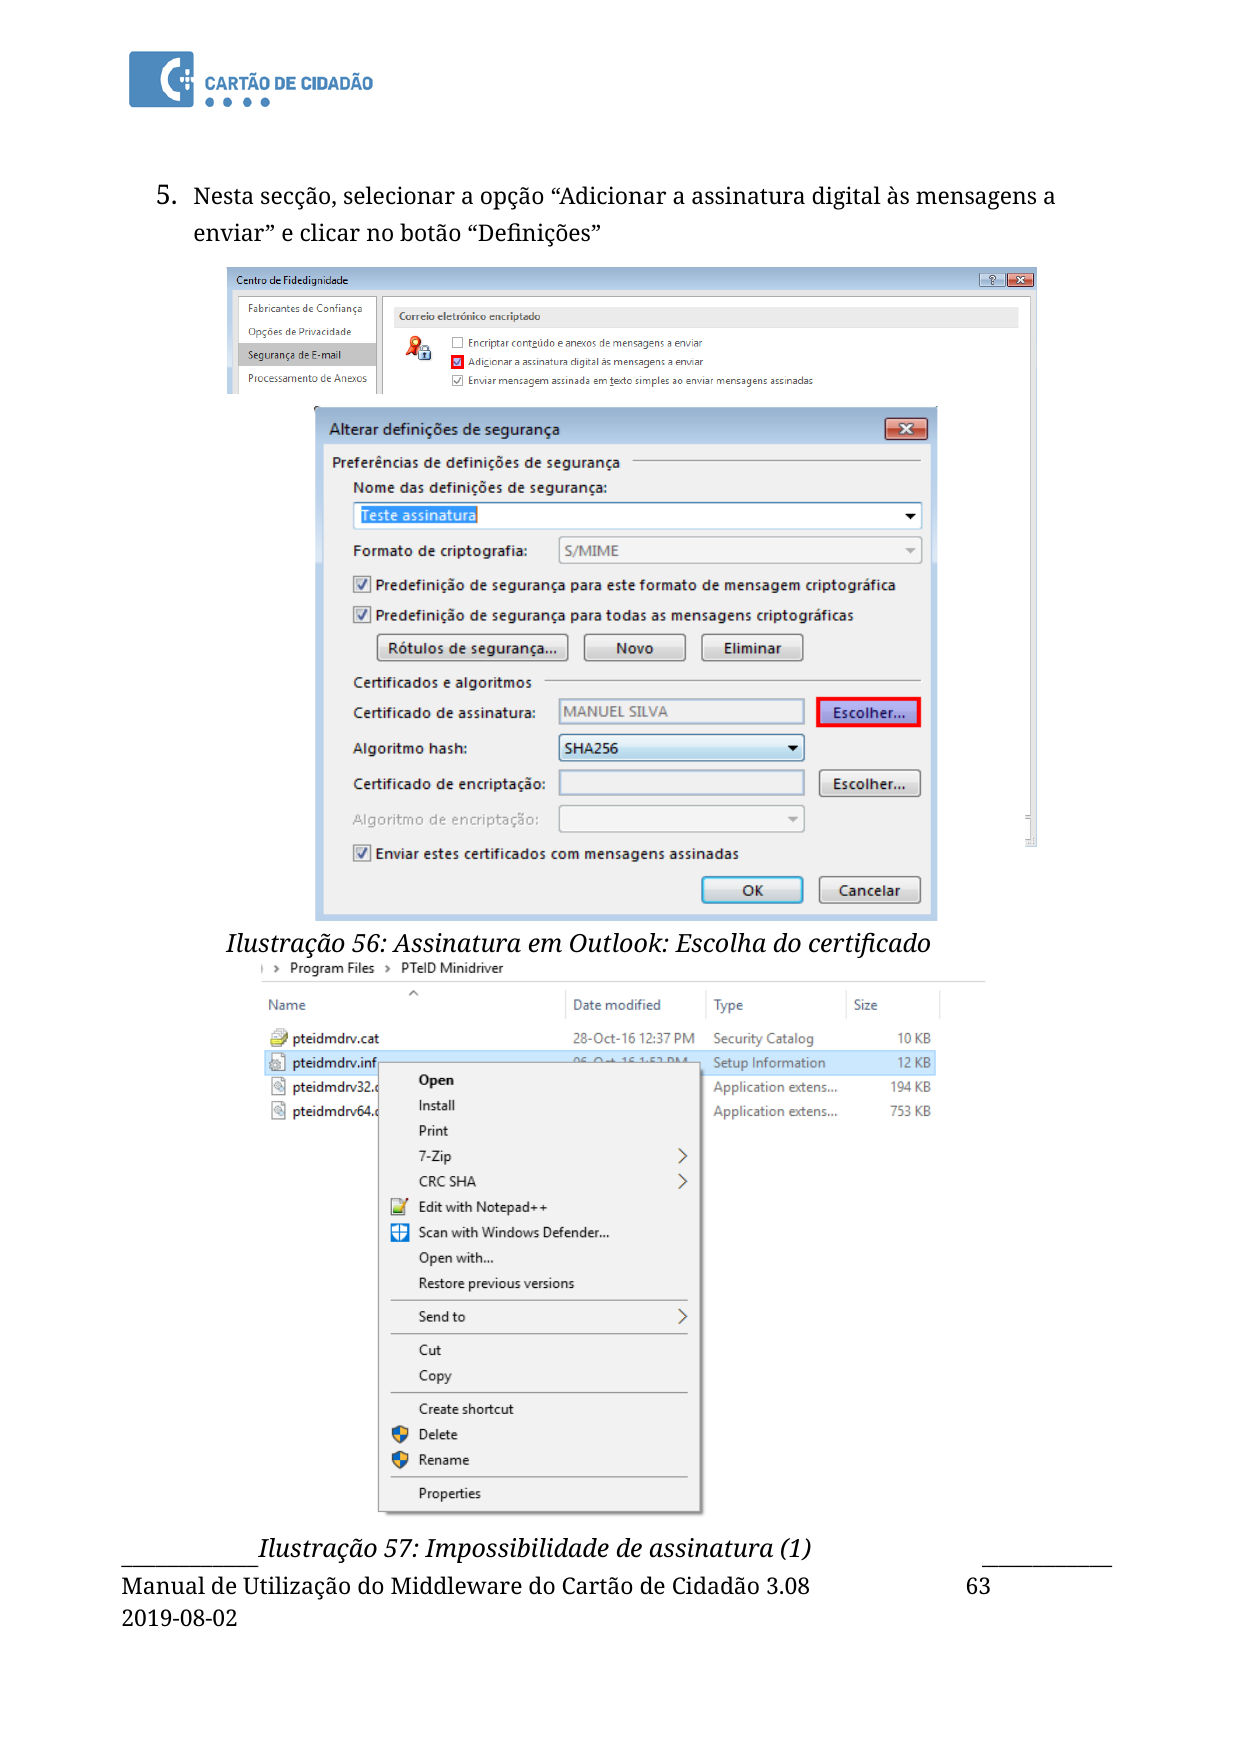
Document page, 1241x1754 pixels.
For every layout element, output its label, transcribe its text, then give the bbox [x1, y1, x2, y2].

list Ilustração 56: Assinatura em Outlook: Escolha do certificado [226, 406, 1026, 960]
picture [127, 45, 420, 115]
list [226, 394, 1026, 406]
picture [261, 960, 986, 1526]
picture [226, 267, 1037, 847]
picture [314, 406, 938, 921]
list Nesta secção, selecionar a opção “Adicionar a assinatura digital às mensagens a enviar” e clicar no botão “Definições” [156, 175, 1122, 248]
text Ilustração 64: Impossibilidade de assinatura (1) [258, 1009, 982, 1565]
